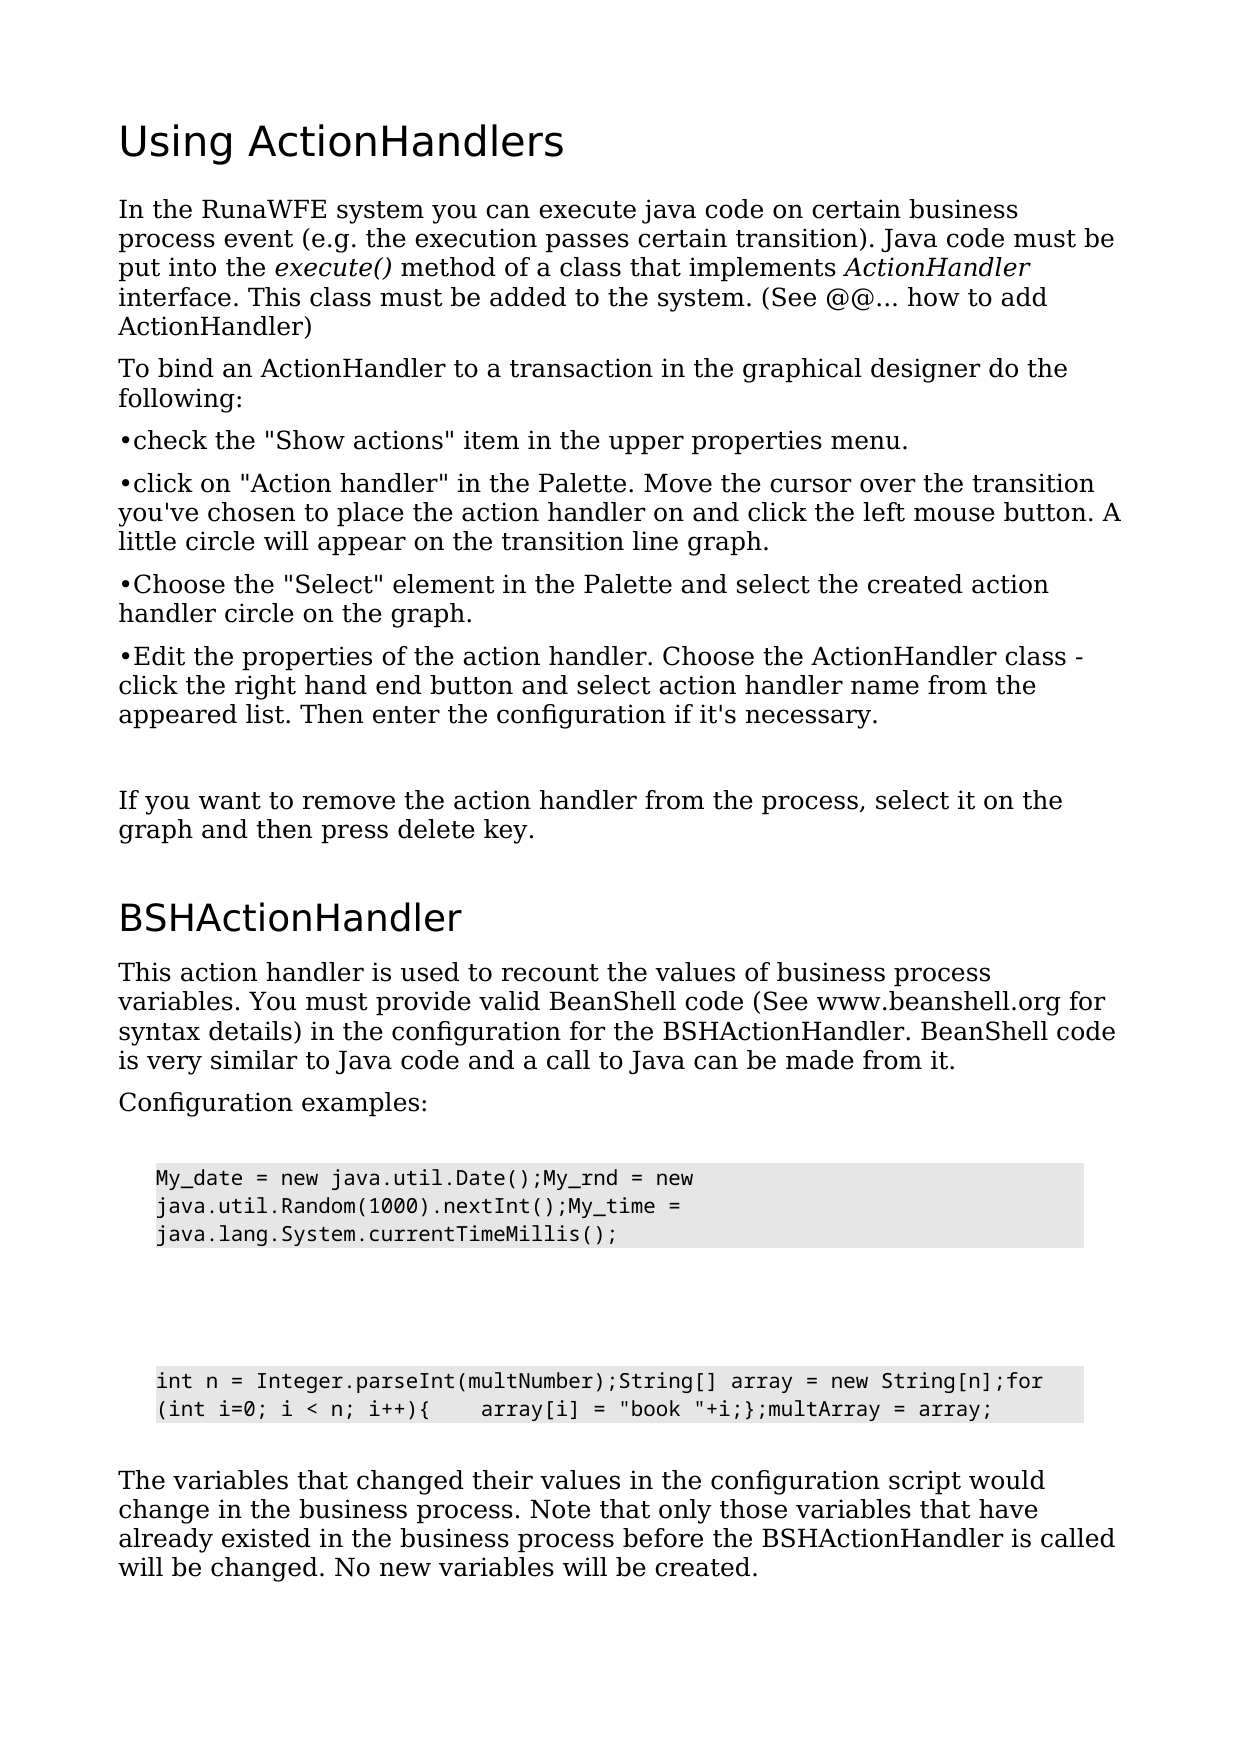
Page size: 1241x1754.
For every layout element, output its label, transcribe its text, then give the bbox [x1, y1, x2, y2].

text This action handler is used to recount the values of business process variables. You must provide valid BeanShell code (See www.beanshell.org for syntax details) in the configuration for the BSHActionHandler. BeanShell code is very similar to Java code and a call to Java can be made from it. [118, 958, 1122, 1075]
text Configuration examples: [118, 1088, 1122, 1118]
subtitle BSHActionHandler [118, 897, 1122, 940]
text My_date = new java.util.Date();My_rnd = new java.util.Random(1000).nextInt();My_time = java.lang.System.currentTimeMillis(); [156, 1163, 1084, 1248]
list click on "Action handler" in the Palette. Move the cursor over the transition you've chosen to place the action handler on and click the left mouse button. A little circle will appear on the transition line graph. [118, 469, 1122, 557]
list check the "Show actions" item in the upper properties menu. [118, 426, 1122, 456]
text To bind an ActionHandler to a transaction in the graphical designer do the following: [118, 354, 1122, 413]
list Edit the properties of the action handler. Choose the ActionHandler class - click the right hand end button and select action handler name from the appeared list. Then enter the configuration if it's necessary. [118, 642, 1122, 729]
text The variables that changed their values in the configuration script would change in the business process. Note that only those variables that have already existed in the business process before the BSHActionHandler is called will be changed. No new variables will be created. [118, 1466, 1122, 1583]
text int n = Integer.parseInt(multNumber);String[] array = new String[n];for (int i=0; i < n; i++){ array[i] = "book "+i;};multArray = array; [156, 1366, 1084, 1423]
list Choose the "Select" element in the Palette and select the created action handler circle on the graph. [118, 570, 1122, 628]
text In the RunaWFE system you can execute java code on certain business process event (e.g. the execution passes certain transition). Java code must be put into the execute() method of a class that implements ActionHandler interface. This class must be added to the system. (See @@... how to add ActionHandler) [118, 195, 1122, 341]
subtitle Using ActionHandlers [118, 118, 1122, 167]
text If you want to remove the action handler from the process, select it on the graph and then press delete key. [118, 786, 1122, 844]
